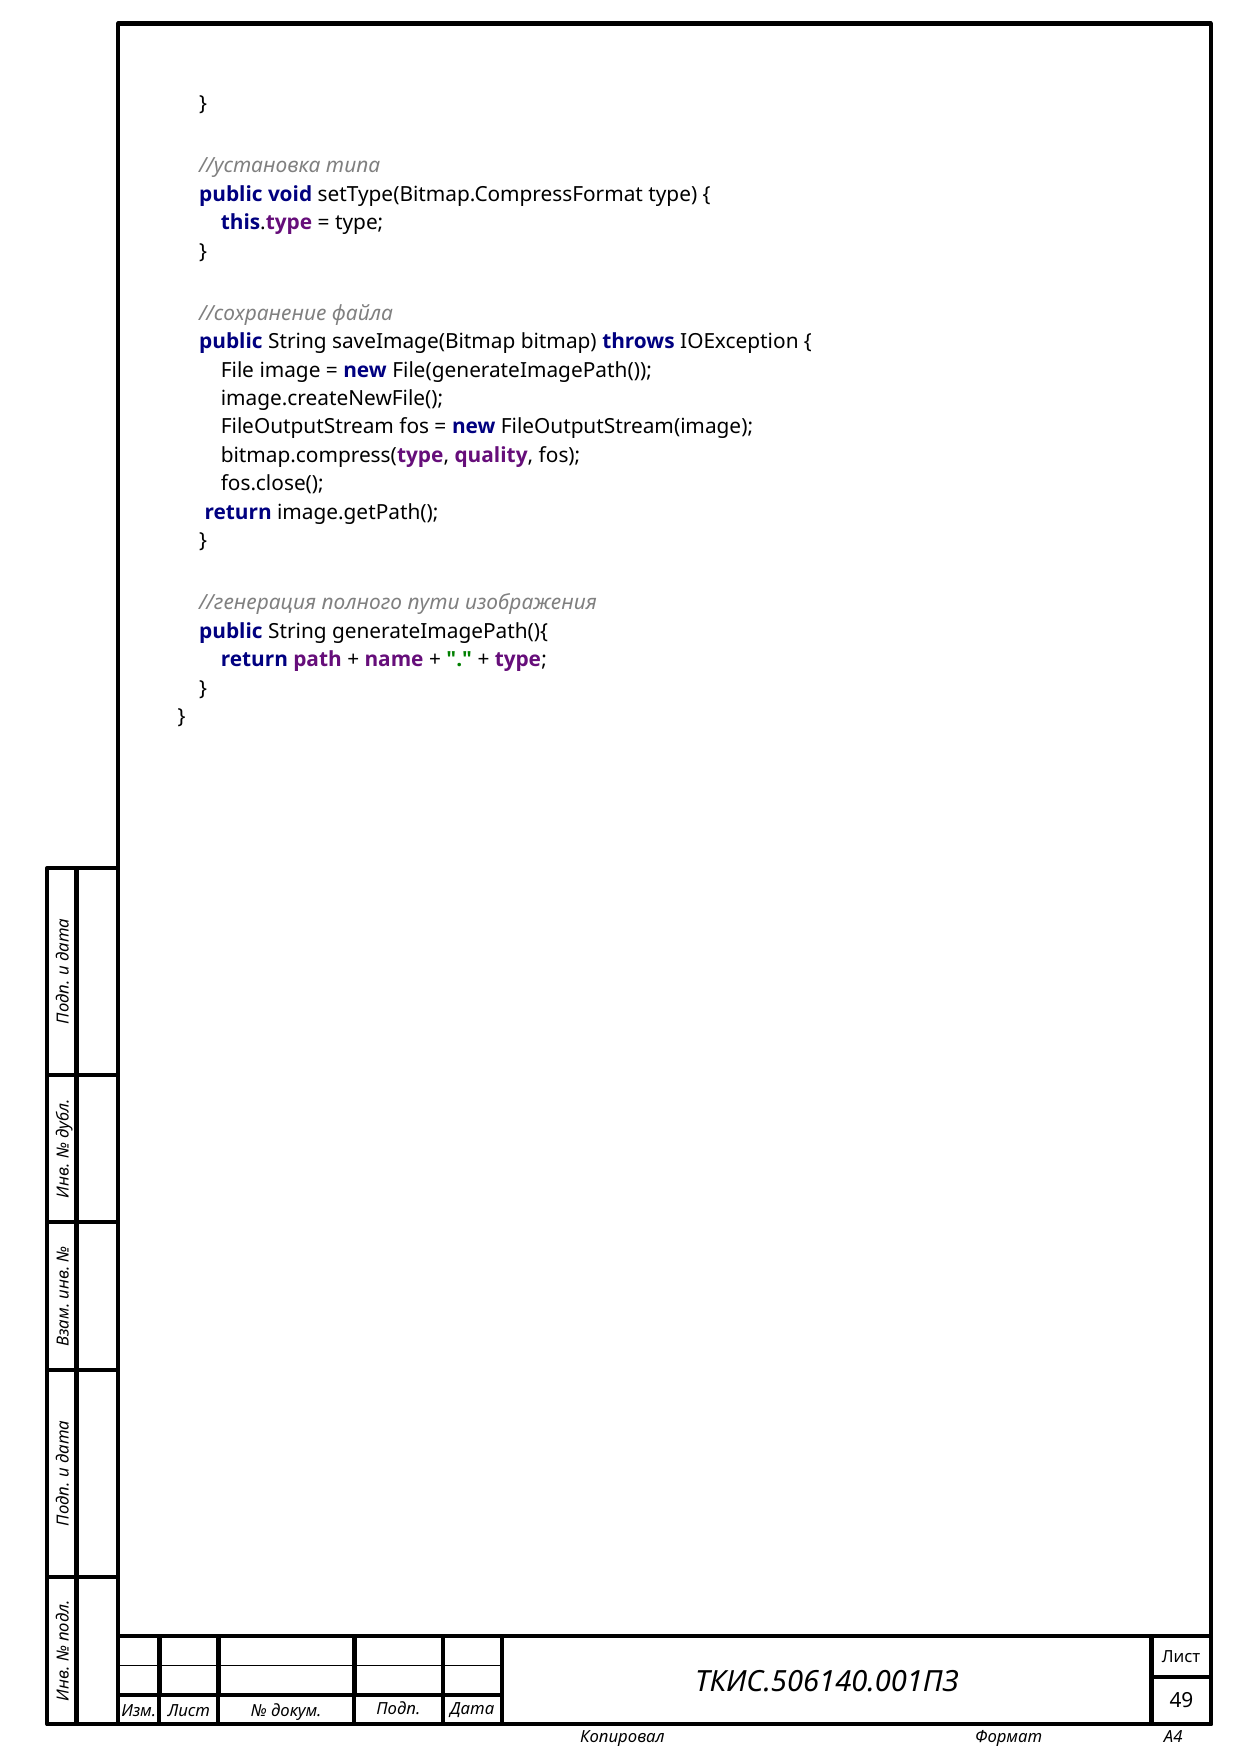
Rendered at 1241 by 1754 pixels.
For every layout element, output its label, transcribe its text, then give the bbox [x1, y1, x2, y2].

table_header public class ImageSaver { String name; Bitmap.CompressFormat type; int quality; String path; public ImageSaver(String name, Bitmap.CompressFormat type, int quality, String path){ this.name = name; this.type = type; this.quality = quality; this.path = path; } //получение имени изображения public String getName() { return name; } // получение директории public String getPath() { return path; } //получение качества public int getQuality() { return quality; } //получение типа public Bitmap.CompressFormat getType() { return type; } //установка имени файла public void setName(String name) { this.name = name; } //установка качества файла public void setQuality(int quality) { this.quality = quality; } //установка директории public void setPath(String path) { this.path = path; } //установка типа public void setType(Bitmap.CompressFormat type) { this.type = type; } //сохранение файла public String saveImage(Bitmap bitmap) throws IOException { File image = new File(generateImagePath()); image.createNewFile(); FileOutputStream fos = new FileOutputStream(image); bitmap.compress(type, quality, fos); fos.close(); return image.getPath(); } //генерация полного пути изображения public String generateImagePath(){ return path + name + "." + type; } } [177, 729, 1152, 763]
